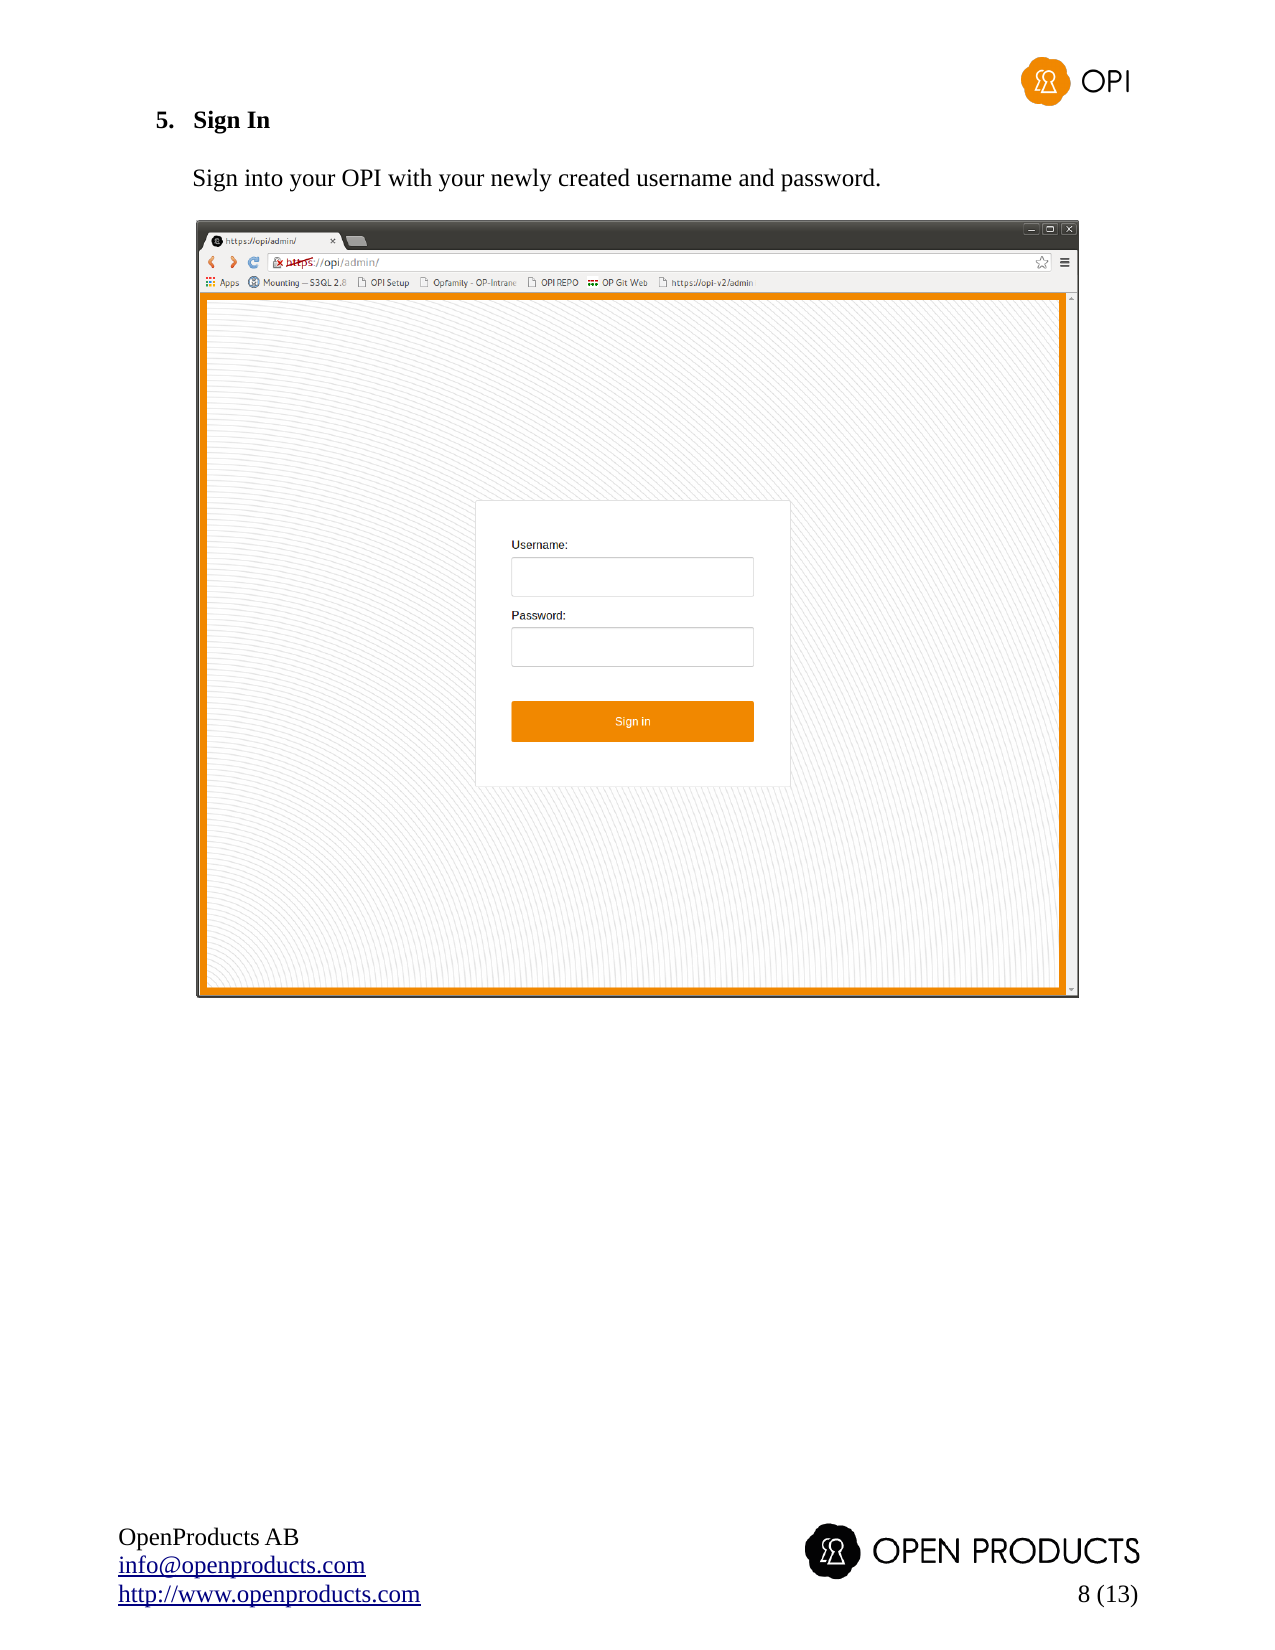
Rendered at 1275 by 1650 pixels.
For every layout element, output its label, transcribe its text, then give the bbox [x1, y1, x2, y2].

picture [196, 220, 1079, 998]
text Sign into your OPI with your newly created username and password. [192, 163, 1157, 192]
list Sign In [156, 106, 1157, 134]
picture [780, 1497, 1162, 1604]
picture [998, 34, 1157, 128]
